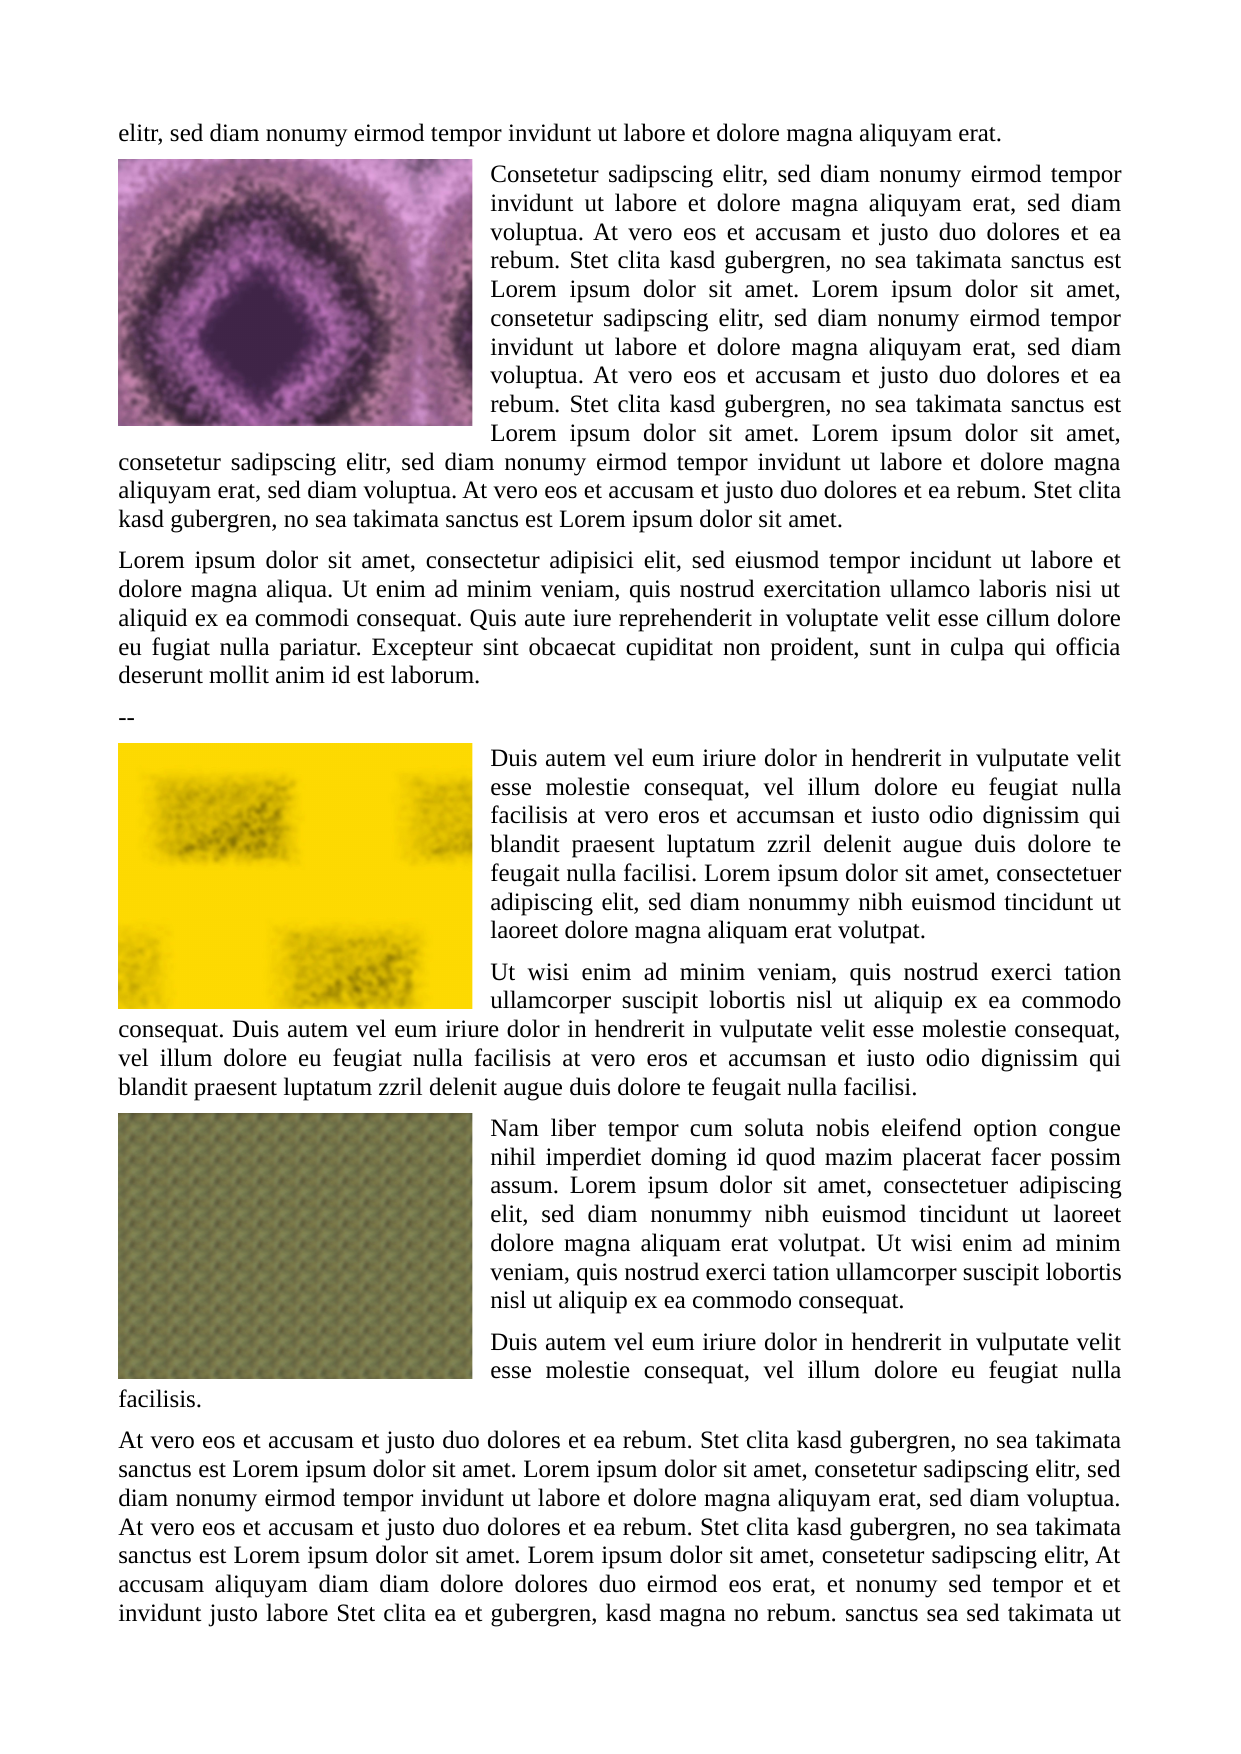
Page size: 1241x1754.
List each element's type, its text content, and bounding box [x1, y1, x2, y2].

picture [118, 1113, 473, 1379]
text Lorem ipsum dolor sit amet, consectetur adipisici elit, sed eiusmod tempor incidunt ut labore et dolore magna aliqua. Ut enim ad minim veniam, quis nostrud exercitation ullamco laboris nisi ut aliquid ex ea commodi consequat. Quis aute iure reprehenderit in voluptate velit esse cillum dolore eu fugiat nulla pariatur. Excepteur sint obcaecat cupiditat non proident, sunt in culpa qui officia deserunt mollit anim id est laborum. [118, 546, 1122, 689]
text -- [118, 702, 1122, 731]
text Duis autem vel eum iriure dolor in hendrerit in vulputate velit esse molestie consequat, vel illum dolore eu feugiat nulla facilisis. [118, 1327, 1122, 1413]
picture [118, 743, 473, 1009]
picture [118, 159, 473, 426]
text elitr, sed diam nonumy eirmod tempor invidunt ut labore et dolore magna aliquyam erat. [118, 118, 1122, 147]
text Duis autem vel eum iriure dolor in hendrerit in vulputate velit esse molestie consequat, vel illum dolore eu feugiat nulla facilisis at vero eros et accumsan et iusto odio dignissim qui blandit praesent luptatum zzril delenit augue duis dolore te feugait nulla facilisi. Lorem ipsum dolor sit amet, consectetuer adipiscing elit, sed diam nonummy nibh euismod tincidunt ut laoreet dolore magna aliquam erat volutpat. [473, 743, 1122, 944]
text At vero eos et accusam et justo duo dolores et ea rebum. Stet clita kasd gubergren, no sea takimata sanctus est Lorem ipsum dolor sit amet. Lorem ipsum dolor sit amet, consetetur sadipscing elitr, sed diam nonumy eirmod tempor invidunt ut labore et dolore magna aliquyam erat, sed diam voluptua. At vero eos et accusam et justo duo dolores et ea rebum. Stet clita kasd gubergren, no sea takimata sanctus est Lorem ipsum dolor sit amet. Lorem ipsum dolor sit amet, consetetur sadipscing elitr, At accusam aliquyam diam diam dolore dolores duo eirmod eos erat, et nonumy sed tempor et et invidunt justo labore Stet clita ea et gubergren, kasd magna no rebum. sanctus sea sed takimata ut [118, 1426, 1122, 1627]
text Ut wisi enim ad minim veniam, quis nostrud exerci tation ullamcorper suscipit lobortis nisl ut aliquip ex ea commodo consequat. Duis autem vel eum iriure dolor in hendrerit in vulputate velit esse molestie consequat, vel illum dolore eu feugiat nulla facilisis at vero eros et accumsan et iusto odio dignissim qui blandit praesent luptatum zzril delenit augue duis dolore te feugait nulla facilisi. [118, 957, 1122, 1101]
text Nam liber tempor cum soluta nobis eleifend option congue nihil imperdiet doming id quod mazim placerat facer possim assum. Lorem ipsum dolor sit amet, consectetuer adipiscing elit, sed diam nonummy nibh euismod tincidunt ut laoreet dolore magna aliquam erat volutpat. Ut wisi enim ad minim veniam, quis nostrud exerci tation ullamcorper suscipit lobortis nisl ut aliquip ex ea commodo consequat. [473, 1113, 1122, 1314]
text Consetetur sadipscing elitr, sed diam nonumy eirmod tempor invidunt ut labore et dolore magna aliquyam erat, sed diam voluptua. At vero eos et accusam et justo duo dolores et ea rebum. Stet clita kasd gubergren, no sea takimata sanctus est Lorem ipsum dolor sit amet. Lorem ipsum dolor sit amet, consetetur sadipscing elitr, sed diam nonumy eirmod tempor invidunt ut labore et dolore magna aliquyam erat, sed diam voluptua. At vero eos et accusam et justo duo dolores et ea rebum. Stet clita kasd gubergren, no sea takimata sanctus est Lorem ipsum dolor sit amet. Lorem ipsum dolor sit amet, consetetur sadipscing elitr, sed diam nonumy eirmod tempor invidunt ut labore et dolore magna aliquyam erat, sed diam voluptua. At vero eos et accusam et justo duo dolores et ea rebum. Stet clita kasd gubergren, no sea takimata sanctus est Lorem ipsum dolor sit amet. [118, 159, 1122, 533]
